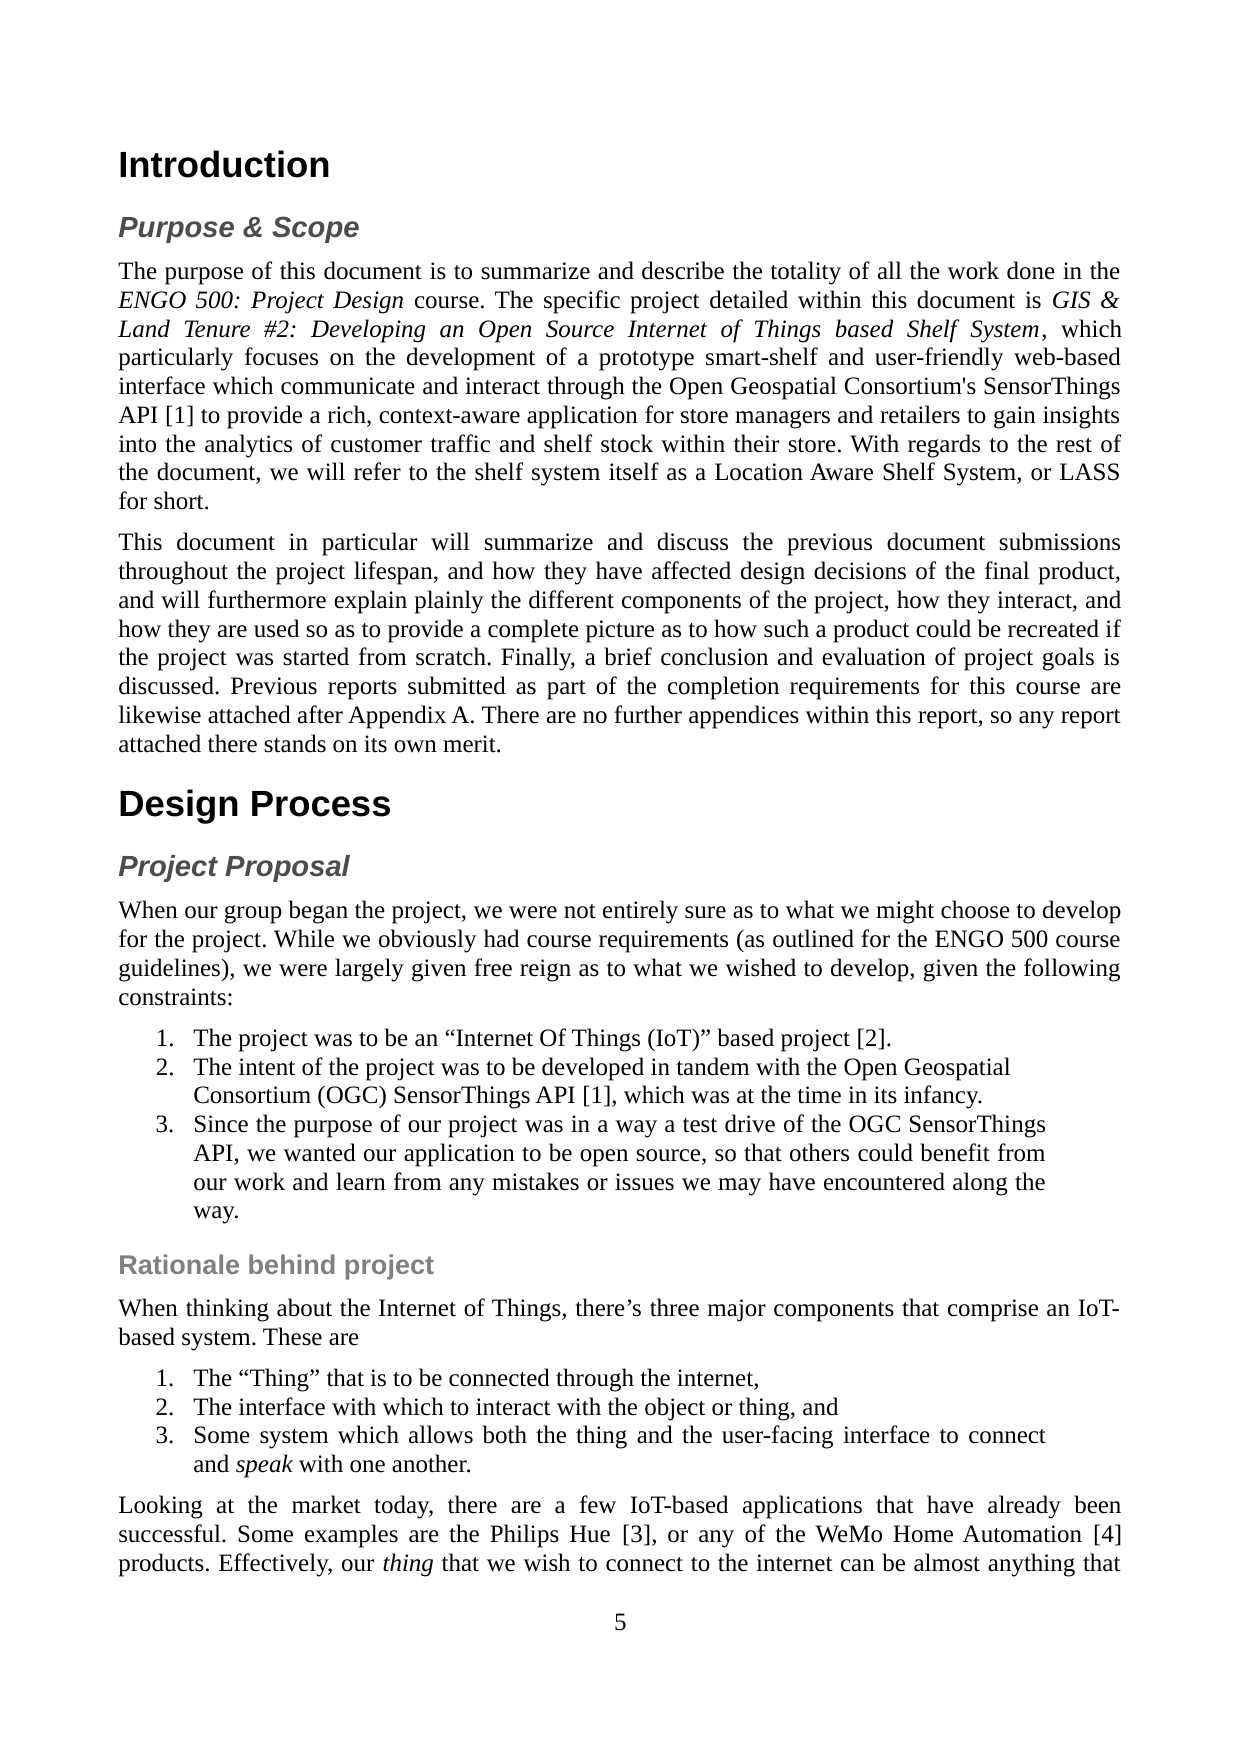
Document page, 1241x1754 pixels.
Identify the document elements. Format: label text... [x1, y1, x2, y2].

list The project was to be an “Internet Of Things (IoT)” based project [2]. [156, 1023, 1122, 1052]
text Looking at the market today, there are a few IoT-based applications that have already been successful. Some examples are the Philips Hue [3], or any of the WeMo Home Automation [4] products. Effectively, our thing that we wish to connect to the internet can be almost anything that [118, 1490, 1122, 1577]
text When thinking about the Internet of Things, there’s three major components that comprise an IoT-based system. These are [118, 1293, 1122, 1350]
subtitle Rationale behind project [118, 1249, 1122, 1280]
list The intent of the project was to be developed in tandem with the Open Geospatial Consortium (OGC) SensorThings API [1], which was at the time in its infancy. [156, 1052, 1122, 1109]
subtitle Purpose & Scope [118, 210, 1122, 244]
subtitle Project Proposal [118, 849, 1122, 883]
list The “Thing” that is to be connected through the internet, [155, 1363, 1047, 1392]
list The interface with which to interact with the object or thing, and [155, 1392, 1047, 1420]
list Some system which allows both the thing and the user-facing interface to connect and speak with one another. [155, 1420, 1047, 1478]
text This document in particular will summarize and discuss the previous document submissions throughout the project lifespan, and how they have affected design decisions of the final product, and will furthermore explain plainly the different components of the project, how they interact, and how they are used so as to provide a complete picture as to how such a product could be recreated if the project was started from scratch. Finally, a brief conclusion and evaluation of project goals is discussed. Previous reports submitted as part of the completion requirements for this course are likewise attached after Appendix A. There are no further appendices within this report, so any report attached there stands on its own merit. [118, 527, 1122, 757]
list Since the purpose of our project was in a way a test drive of the OGC SensorThings API, we wanted our application to be open source, so that others could benefit from our work and learn from any mistakes or issues we may have encountered along the way. [155, 1109, 1047, 1224]
text When our group began the project, we were not entirely sure as to what we might choose to develop for the project. While we obviously had course requirements (as outlined for the ENGO 500 course guidelines), we were largely given free reign as to what we wished to develop, given the following constraints: [118, 895, 1122, 1010]
subtitle Design Process [118, 782, 1122, 824]
subtitle Introduction [118, 143, 1122, 185]
text The purpose of this document is to summarize and describe the totality of all the work done in the ENGO 500: Project Design course. The specific project detailed within this document is GIS & Land Tenure #2: Developing an Open Source Internet of Things based Shelf System, which particularly focuses on the development of a prototype smart-shelf and user-friendly web-based interface which communicate and interact through the Open Geospatial Consortium's SensorThings API [1] to provide a rich, context-aware application for store managers and retailers to gain insights into the analytics of customer traffic and shelf stock within their store. With regards to the rest of the document, we will refer to the shelf system itself as a Location Aware Shelf System, or LASS for short. [118, 256, 1122, 515]
